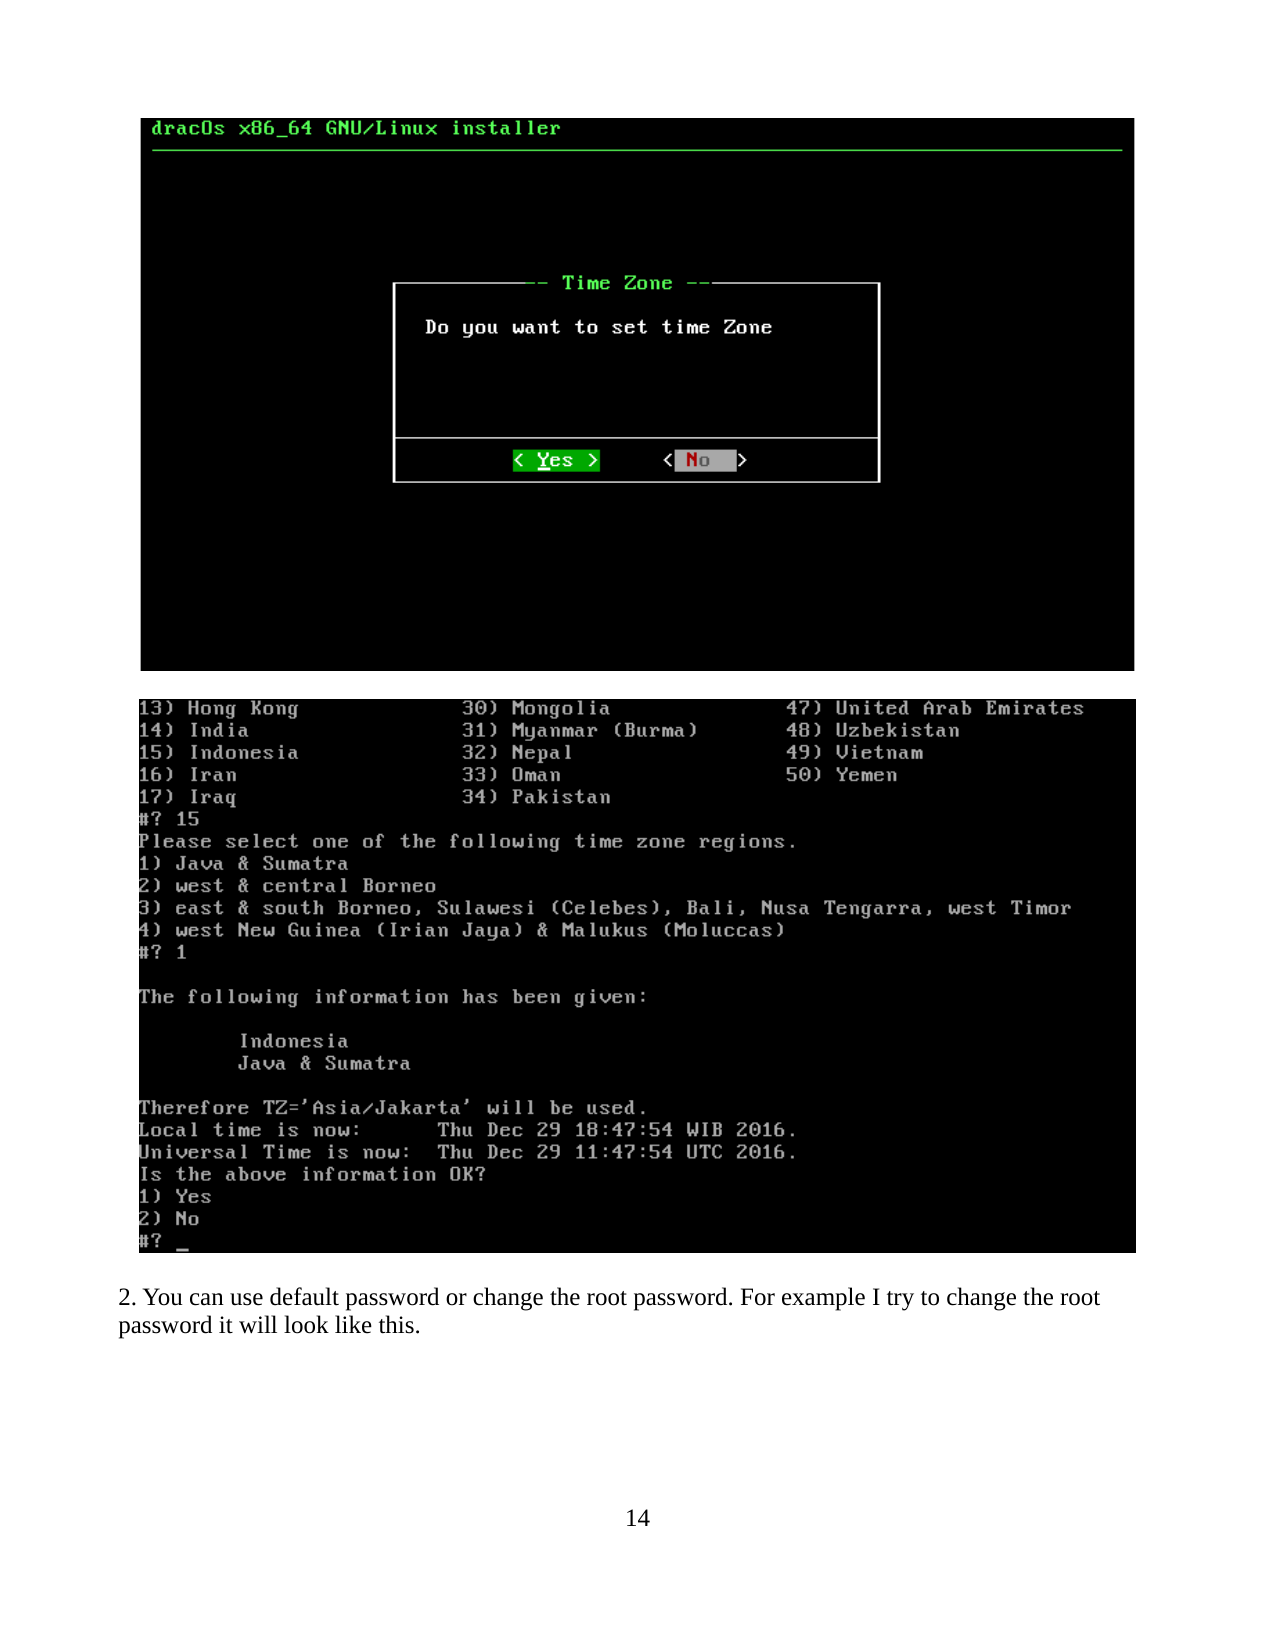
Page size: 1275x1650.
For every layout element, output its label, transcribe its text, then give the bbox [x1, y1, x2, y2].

picture [140, 118, 1135, 671]
picture [139, 699, 1136, 1253]
text 2. You can use default password or change the root password. For example I try to change the root password it will look like this. [118, 1282, 1157, 1339]
